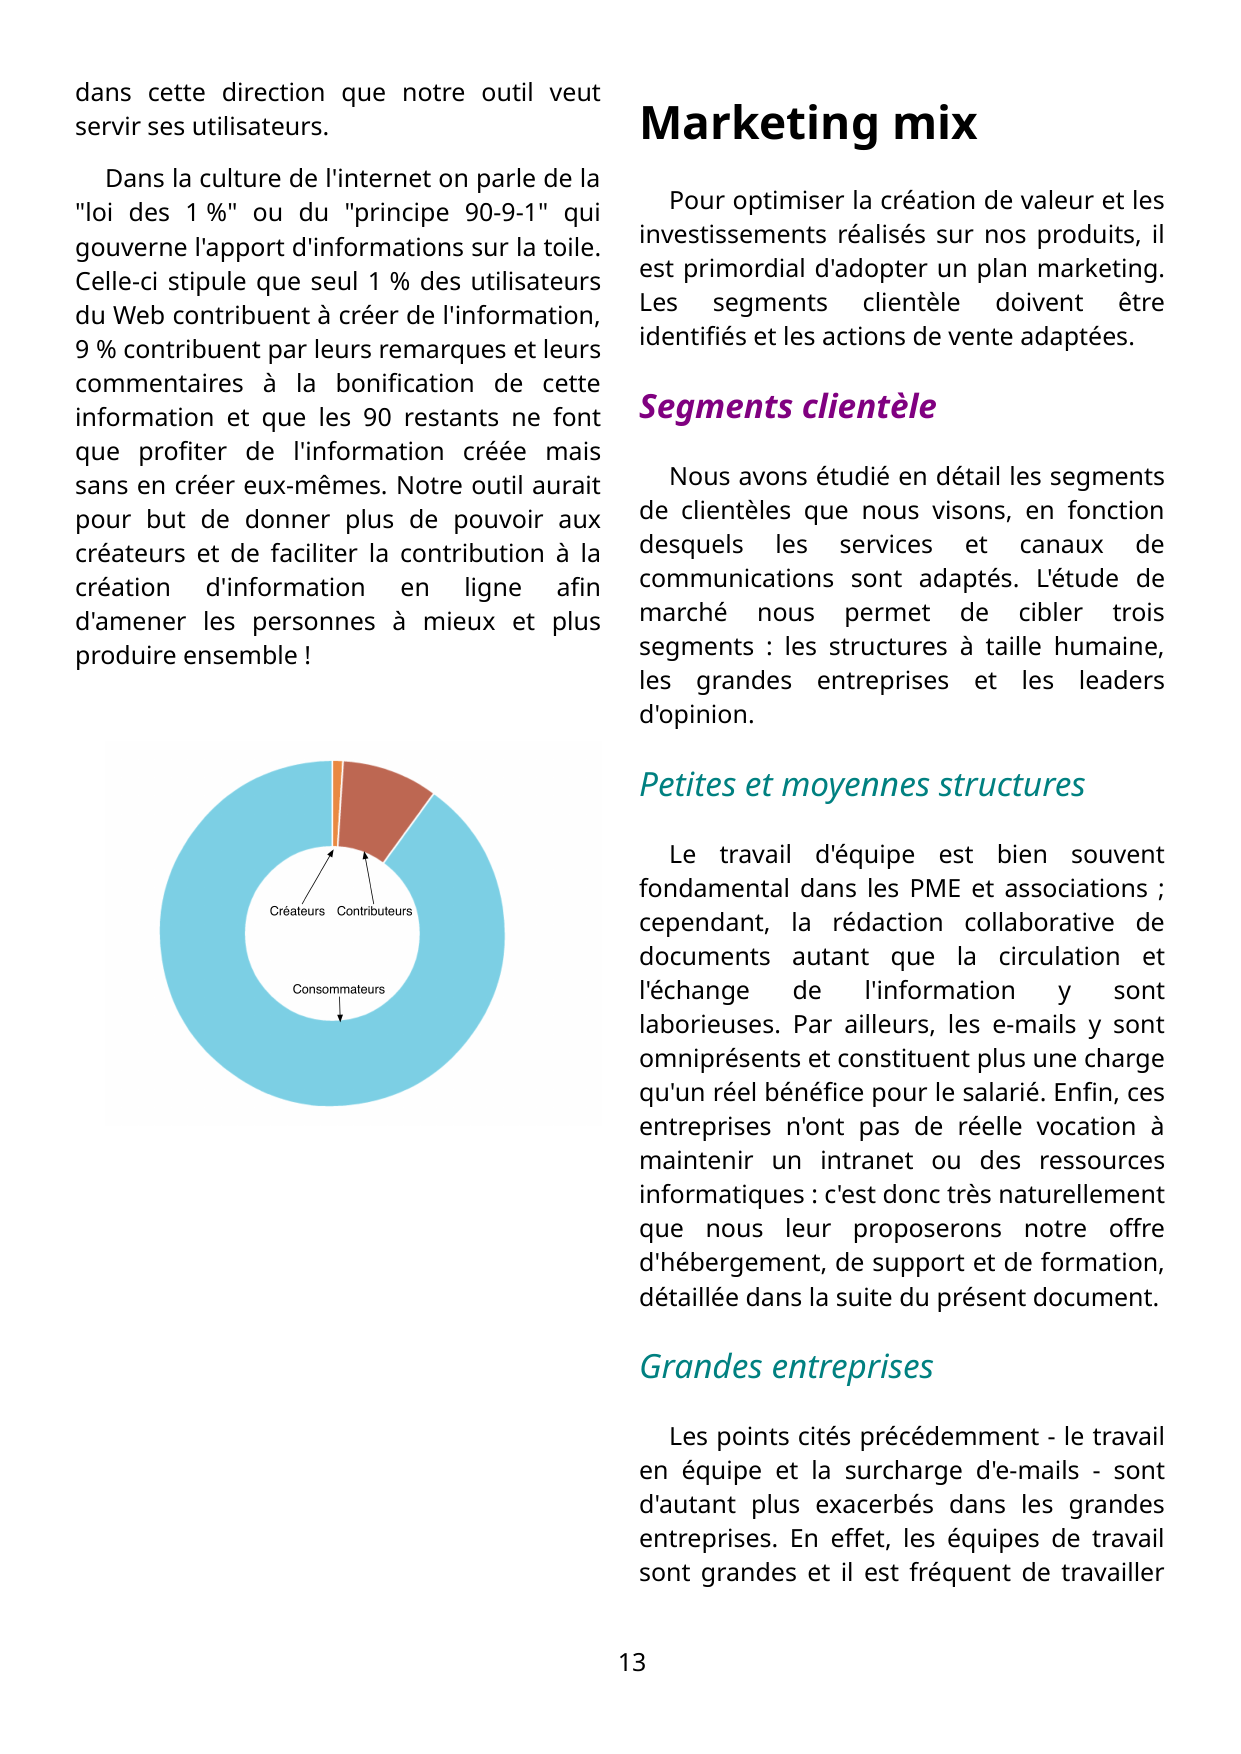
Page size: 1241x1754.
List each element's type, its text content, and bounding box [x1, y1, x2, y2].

text dans cette direction que notre outil veut servir ses utilisateurs. [75, 75, 601, 143]
text Nous avons étudié en détail les segments de clientèles que nous visons, en fonction desquels les services et canaux de communications sont adaptés. L'étude de marché nous permet de cibler trois segments : les structures à taille humaine, les grandes entreprises et les leaders d'opinion. [639, 458, 1166, 731]
subtitle Petites et moyennes structures [639, 761, 1166, 806]
text Pour optimiser la création de valeur et les investissements réalisés sur nos produits, il est primordial d'adopter un plan marketing. Les segments clientèle doivent être identifiés et les actions de vente adaptées. [639, 183, 1166, 353]
subtitle Grandes entreprises [639, 1343, 1166, 1389]
subtitle Segments clientèle [639, 383, 1166, 428]
text Dans la culture de l'internet on parle de la "loi des 1 %" ou du "principe 90-9-1" qui gouverne l'apport d'informations sur la toile. Celle-ci stipule que seul 1 % des utilisateurs du Web contribuent à créer de l'information, 9 % contribuent par leurs remarques et leurs commentaires à la bonification de cette information et que les 90 restants ne font que profiter de l'information créée mais sans en créer eux-mêmes. Notre outil aurait pour but de donner plus de pouvoir aux créateurs et de faciliter la contribution à la création d'information en ligne afin d'amener les personnes à mieux et plus produire ensemble ! [75, 161, 601, 672]
text Les points cités précédemment - le travail en équipe et la surcharge d'e-mails - sont d'autant plus exacerbés dans les grandes entreprises. En effet, les équipes de travail sont grandes et il est fréquent de travailler [639, 1419, 1166, 1589]
text Le travail d'équipe est bien souvent fondamental dans les PME et associations ; cependant, la rédaction collaborative de documents autant que la circulation et l'échange de l'information y sont laborieuses. Par ailleurs, les e-mails y sont omniprésents et constituent plus une charge qu'un réel bénéfice pour le salarié. Enfin, ces entreprises n'ont pas de réelle vocation à maintenir un intranet ou des ressources informatiques : c'est donc très naturellement que nous leur proposerons notre offre d'hébergement, de support et de formation, détaillée dans la suite du présent document. [639, 836, 1166, 1313]
picture [105, 741, 603, 1126]
subtitle Marketing mix [639, 90, 1166, 153]
